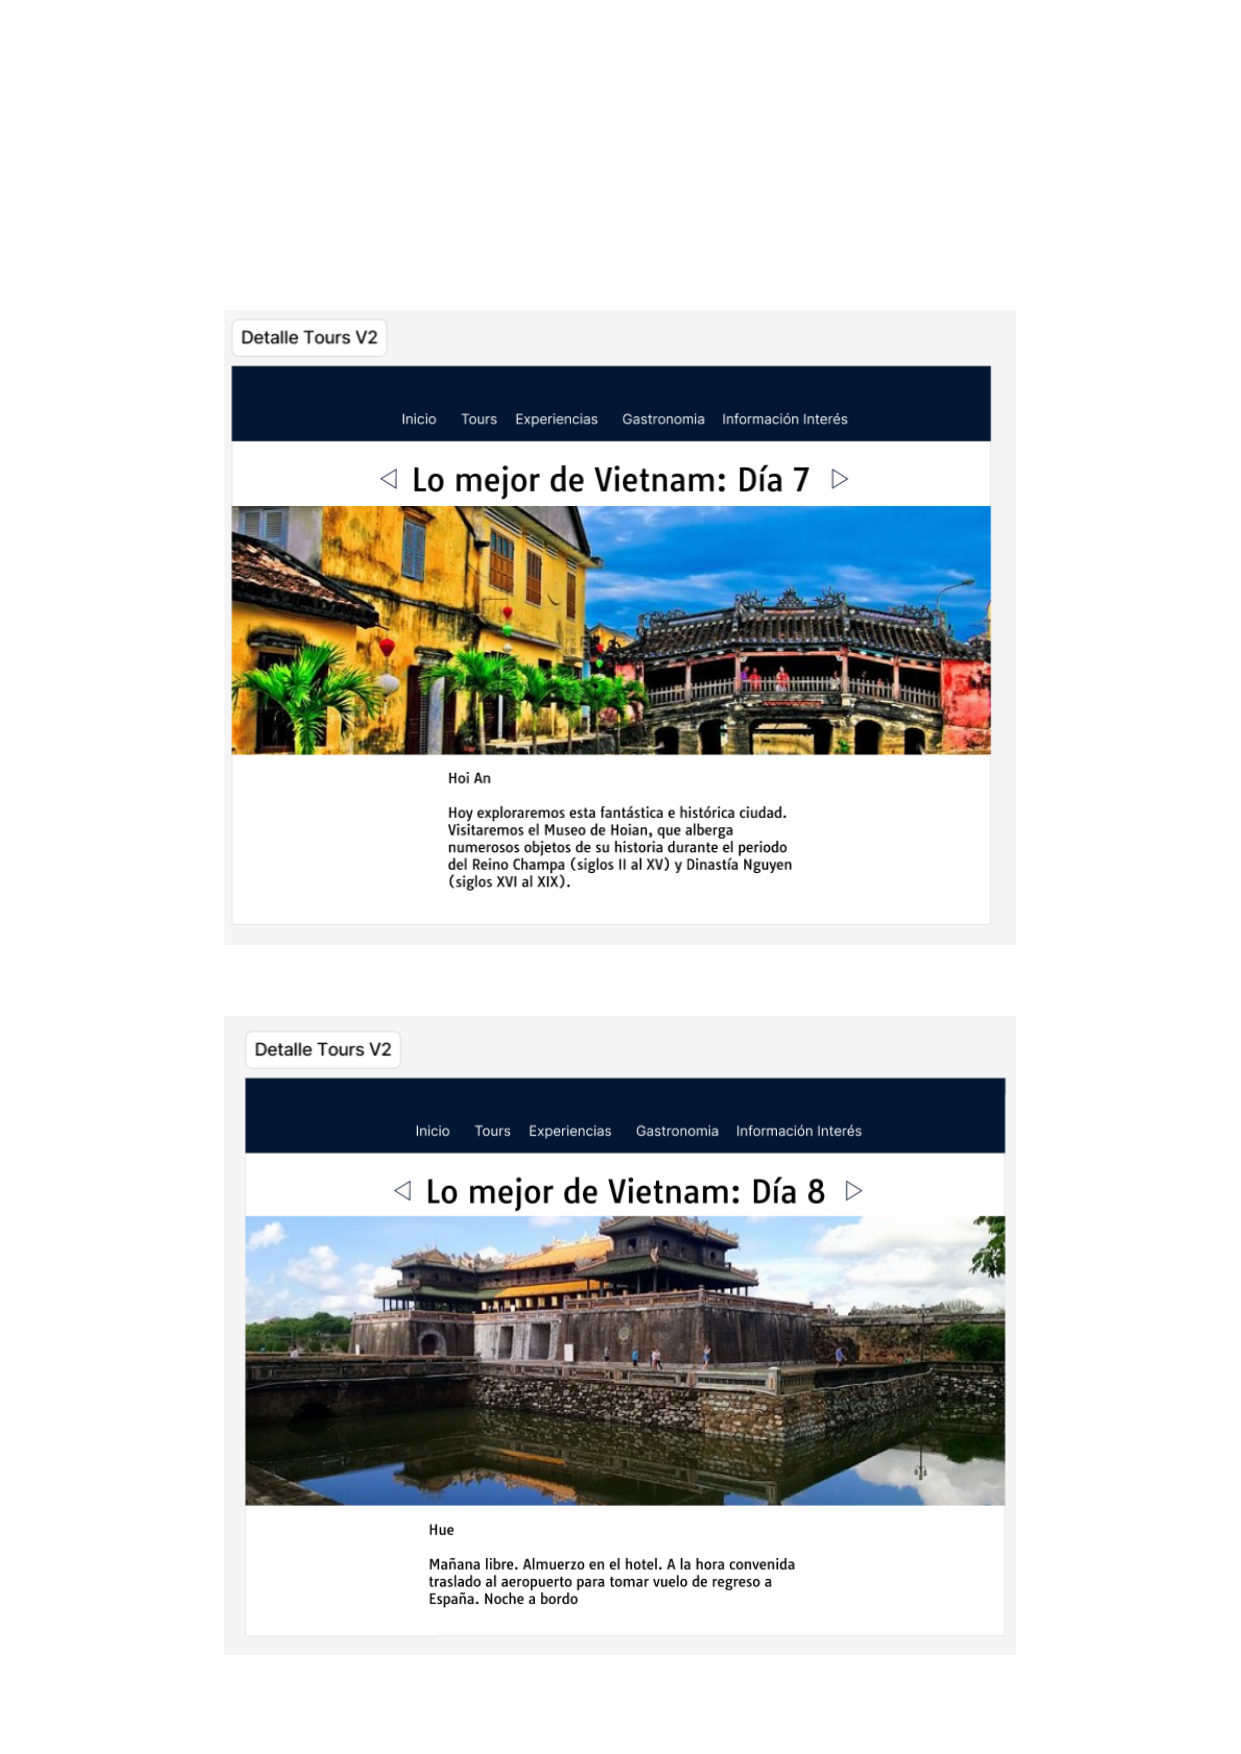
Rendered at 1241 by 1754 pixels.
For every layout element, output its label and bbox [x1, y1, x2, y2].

picture [224, 310, 1016, 945]
picture [223, 1016, 1017, 1655]
